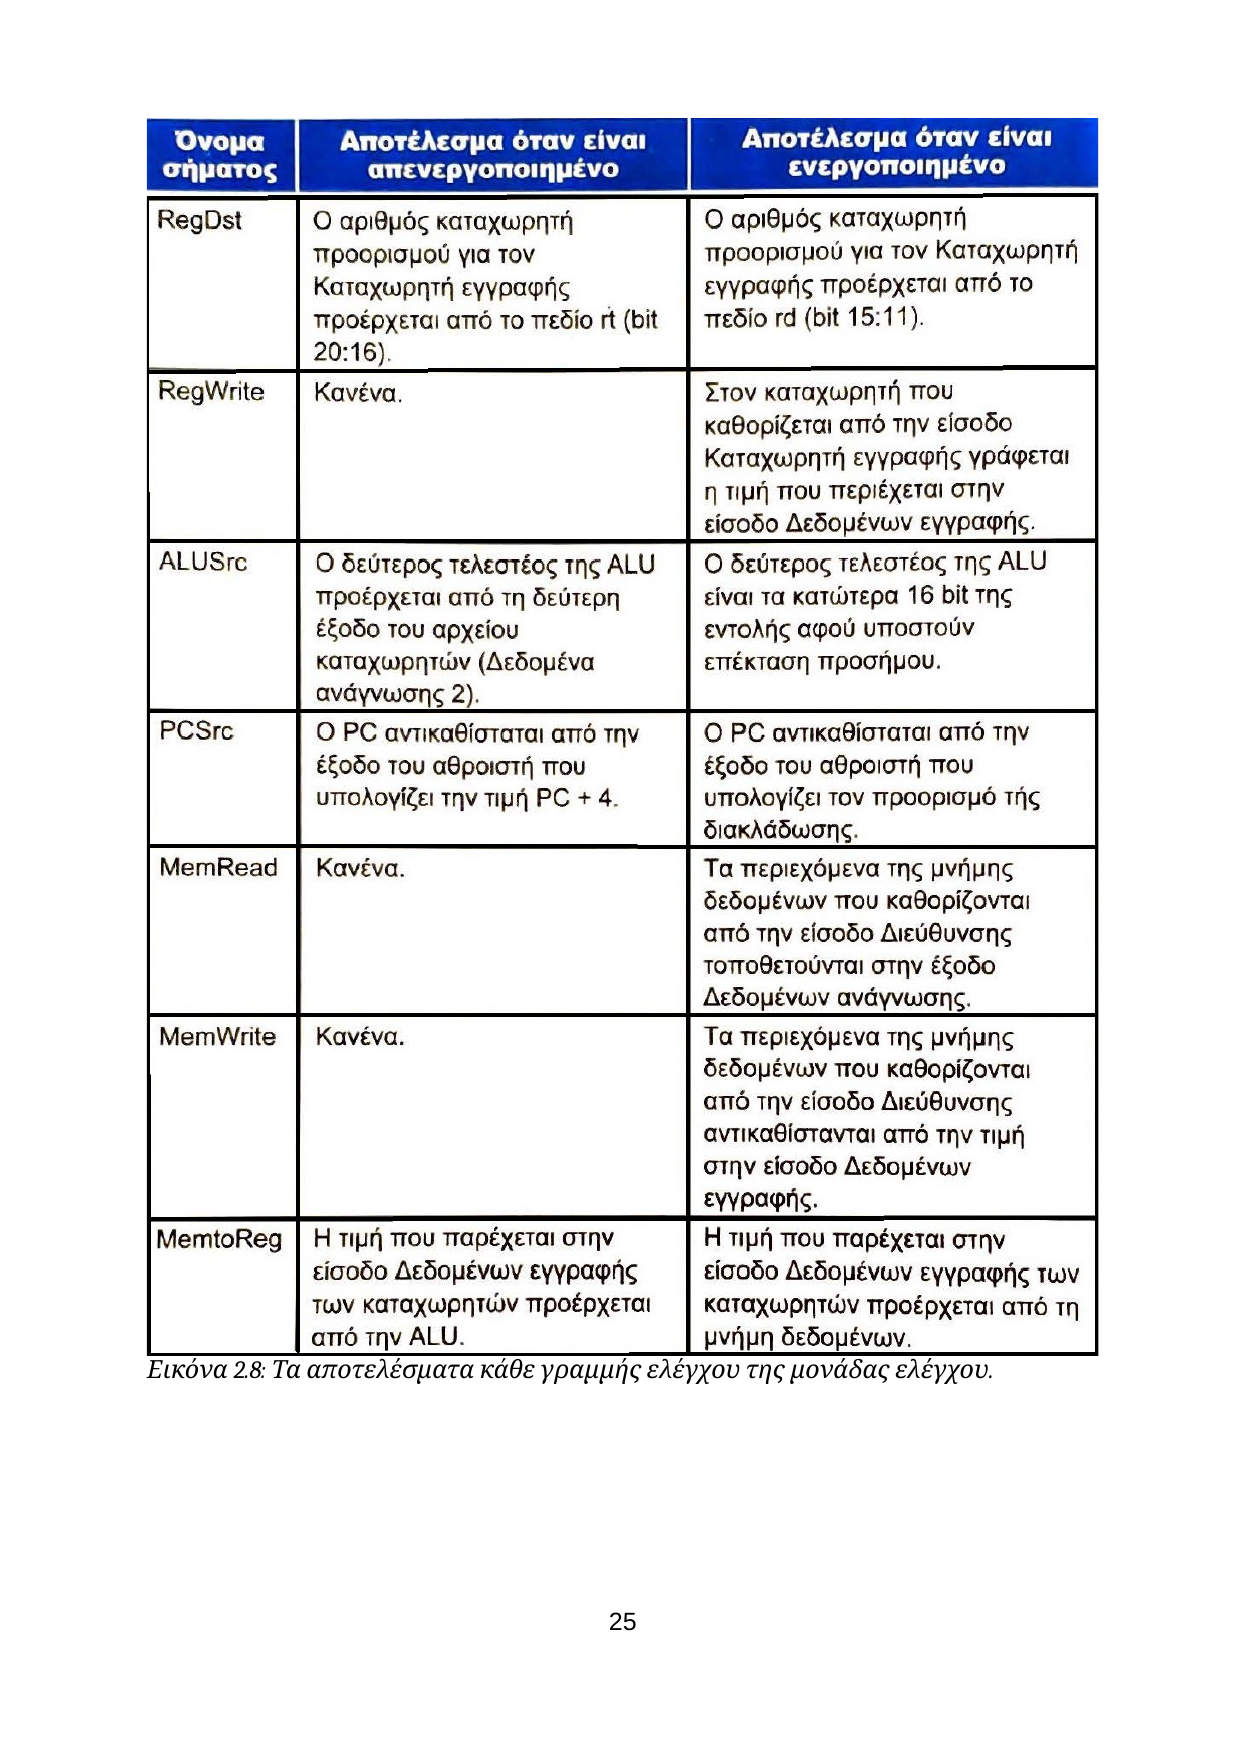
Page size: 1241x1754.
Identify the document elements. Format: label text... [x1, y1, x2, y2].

picture [146, 118, 1099, 1356]
text Εικόνα 2.8: Τα αποτελέσματα κάθε γραμμής ελέγχου της μονάδας ελέγχου. [147, 1356, 1098, 1384]
